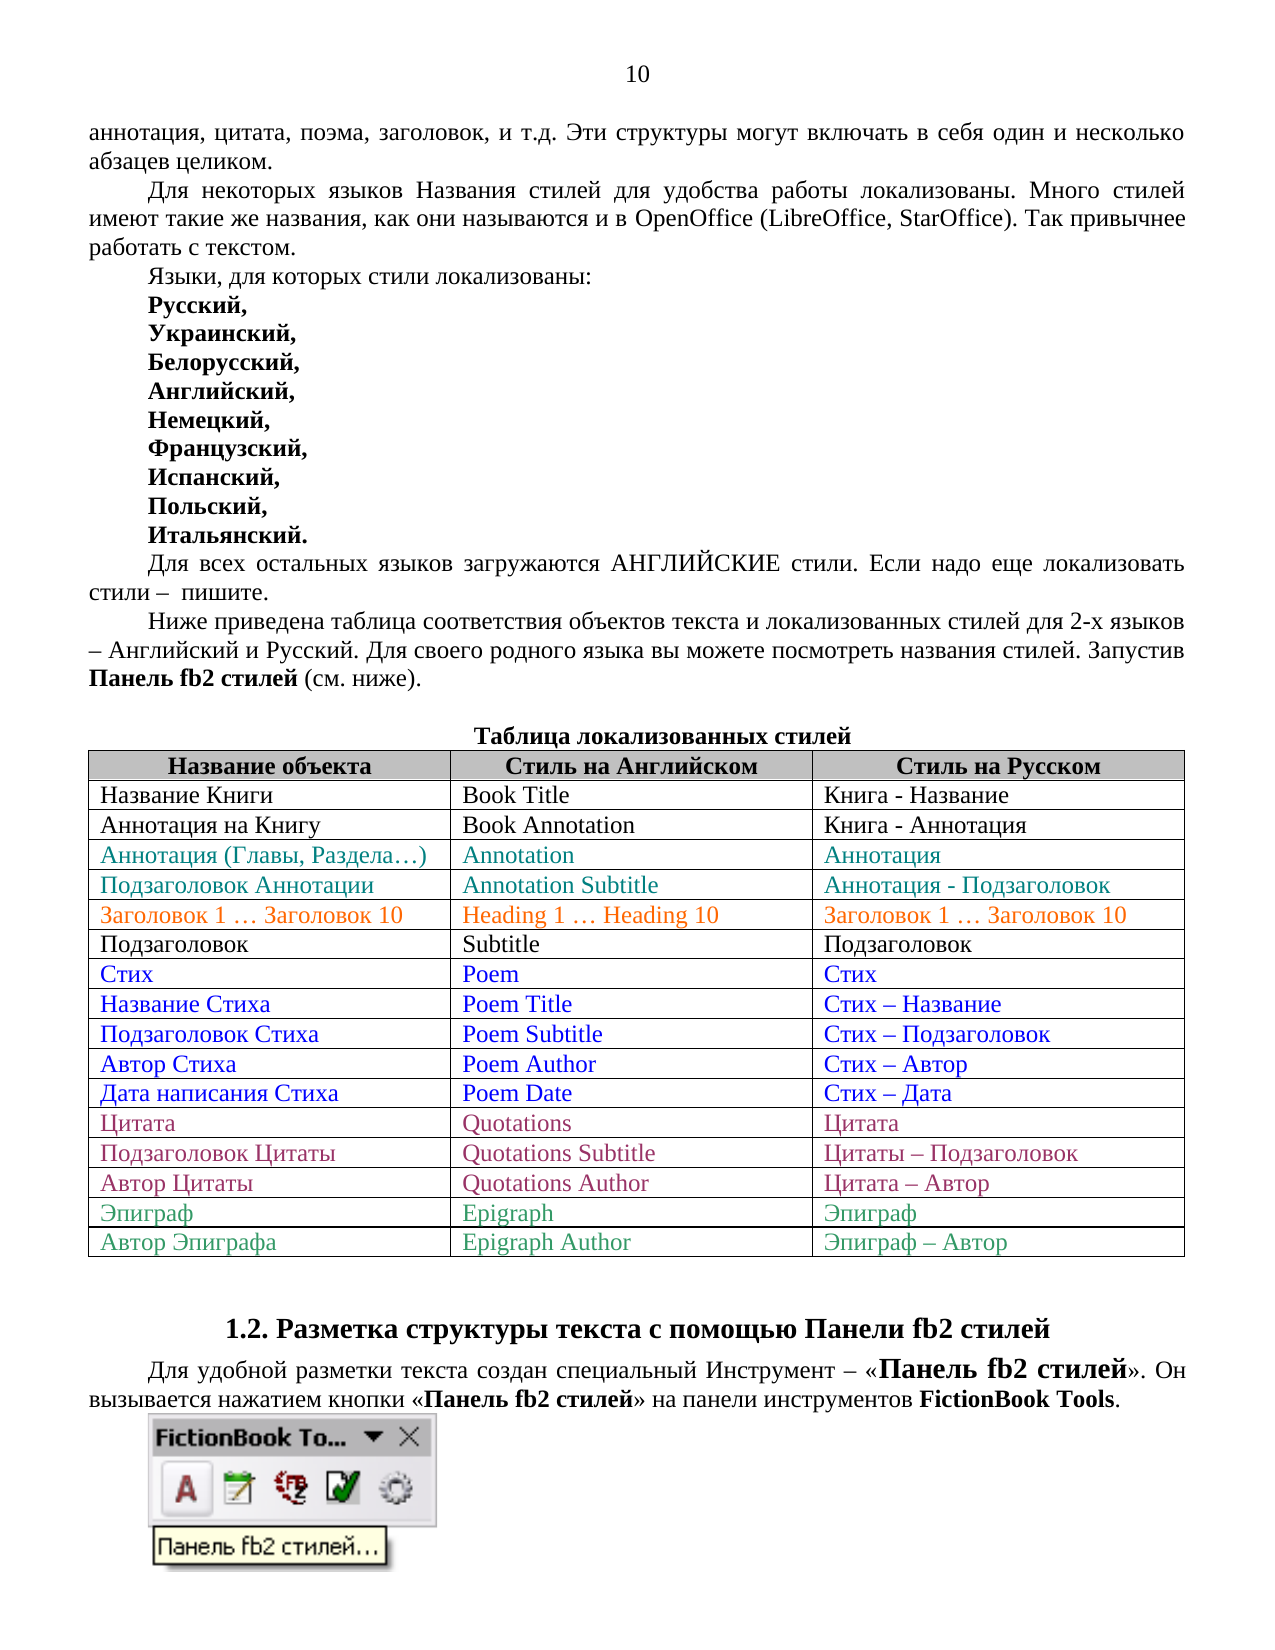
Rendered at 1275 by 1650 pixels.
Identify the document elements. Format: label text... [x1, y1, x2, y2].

table_cell Заголовок 1 … Заголовок 10 [813, 900, 1184, 928]
text Для удобной разметки текста создан специальный Инструмент – «Панель fb2 стилей». Он вызывается нажатием кнопки «Панель fb2 стилей» на панели инструментов FictionBook Tools. [89, 1351, 1186, 1413]
table_cell Подзаголовок [813, 930, 1184, 958]
table_cell Quotations Subtitle [451, 1138, 812, 1167]
table_cell Poem Subtitle [451, 1019, 812, 1048]
text Английский, [89, 376, 1186, 405]
table_cell Дата написания Стиха [89, 1079, 450, 1107]
table_cell Цитата [813, 1108, 1184, 1137]
table_cell Стих – Дата [813, 1079, 1184, 1107]
table_cell Автор Цитаты [89, 1168, 450, 1197]
table_cell Название Стиха [89, 989, 450, 1018]
table_cell Книга - Название [813, 781, 1184, 809]
subtitle 1.2. Разметка структуры текста с помощью Панели fb2 стилей [89, 1311, 1186, 1344]
table_cell Эпиграф – Автор [813, 1228, 1184, 1256]
table_cell Quotations [451, 1108, 812, 1137]
table_cell Стих – Подзаголовок [813, 1019, 1184, 1048]
text аннотация, цитата, поэма, заголовок, и т.д. Эти структуры могут включать в себя один и несколько абзацев целиком. [89, 117, 1186, 175]
table_cell Annotation Subtitle [451, 870, 812, 899]
table_cell Poem Title [451, 989, 812, 1018]
table_cell Стих – Название [813, 989, 1184, 1018]
table_cell Subtitle [451, 930, 812, 958]
text Языки, для которых стили локализованы: [89, 261, 1186, 290]
table_cell Epigraph [451, 1198, 812, 1226]
table_header Стиль на Английском [451, 751, 812, 779]
text Французский, [89, 433, 1186, 462]
table_cell Book Title [451, 781, 812, 809]
table_cell Подзаголовок Стиха [89, 1019, 450, 1048]
table_cell Стих – Автор [813, 1049, 1184, 1077]
table_cell Annotation [451, 840, 812, 869]
table_cell Подзаголовок [89, 930, 450, 958]
text Немецкий, [89, 405, 1186, 433]
table_cell Подзаголовок Аннотации [89, 870, 450, 899]
picture [147, 1413, 438, 1572]
table_cell Подзаголовок Цитаты [89, 1138, 450, 1167]
table_cell Quotations Author [451, 1168, 812, 1197]
table_cell Цитата [89, 1108, 450, 1137]
table_cell Автор Стиха [89, 1049, 450, 1077]
table_cell Book Annotation [451, 810, 812, 839]
table_cell Название Книги [89, 781, 450, 809]
text Таблица локализованных стилей [89, 721, 1186, 750]
table_cell Аннотация на Книгу [89, 810, 450, 839]
table_cell Аннотация - Подзаголовок [813, 870, 1184, 899]
table_header Название объекта [89, 751, 450, 779]
text Русский, [89, 290, 1186, 318]
text Польский, [89, 491, 1186, 520]
table_cell Автор Эпиграфа [89, 1228, 450, 1256]
table_header Стиль на Русском [813, 751, 1184, 779]
text Украинский, [89, 318, 1186, 347]
table_cell Эпиграф [89, 1198, 450, 1226]
text Ниже приведена таблица соответствия объектов текста и локализованных стилей для 2-х языков – Английский и Русский. Для своего родного языка вы можете посмотреть названия стилей. Запустив Панель fb2 стилей (см. ниже). [89, 606, 1186, 692]
table_cell Аннотация (Главы, Раздела…) [89, 840, 450, 869]
text Итальянский. [89, 520, 1186, 548]
table_cell Заголовок 1 … Заголовок 10 [89, 900, 450, 928]
table_cell Книга - Аннотация [813, 810, 1184, 839]
table_cell Epigraph Author [451, 1228, 812, 1256]
text Для всех остальных языков загружаются АНГЛИЙСКИЕ стили. Если надо еще локализовать стили – пишите. [89, 548, 1186, 606]
table_cell Эпиграф [813, 1198, 1184, 1226]
table_cell Стих [89, 959, 450, 988]
table_cell Цитата – Автор [813, 1168, 1184, 1197]
table_cell Цитаты – Подзаголовок [813, 1138, 1184, 1167]
table_cell Heading 1 … Heading 10 [451, 900, 812, 928]
text Белорусский, [89, 347, 1186, 376]
table_cell Poem Author [451, 1049, 812, 1077]
table_cell Аннотация [813, 840, 1184, 869]
table_cell Poem Date [451, 1079, 812, 1107]
table_cell Стих [813, 959, 1184, 988]
table_cell Poem [451, 959, 812, 988]
text Испанский, [89, 462, 1186, 491]
text Для некоторых языков Названия стилей для удобства работы локализованы. Много стилей имеют такие же названия, как они называются и в OpenOffice (LibreOffice, StarOffice). Так привычнее работать с текстом. [89, 175, 1186, 261]
